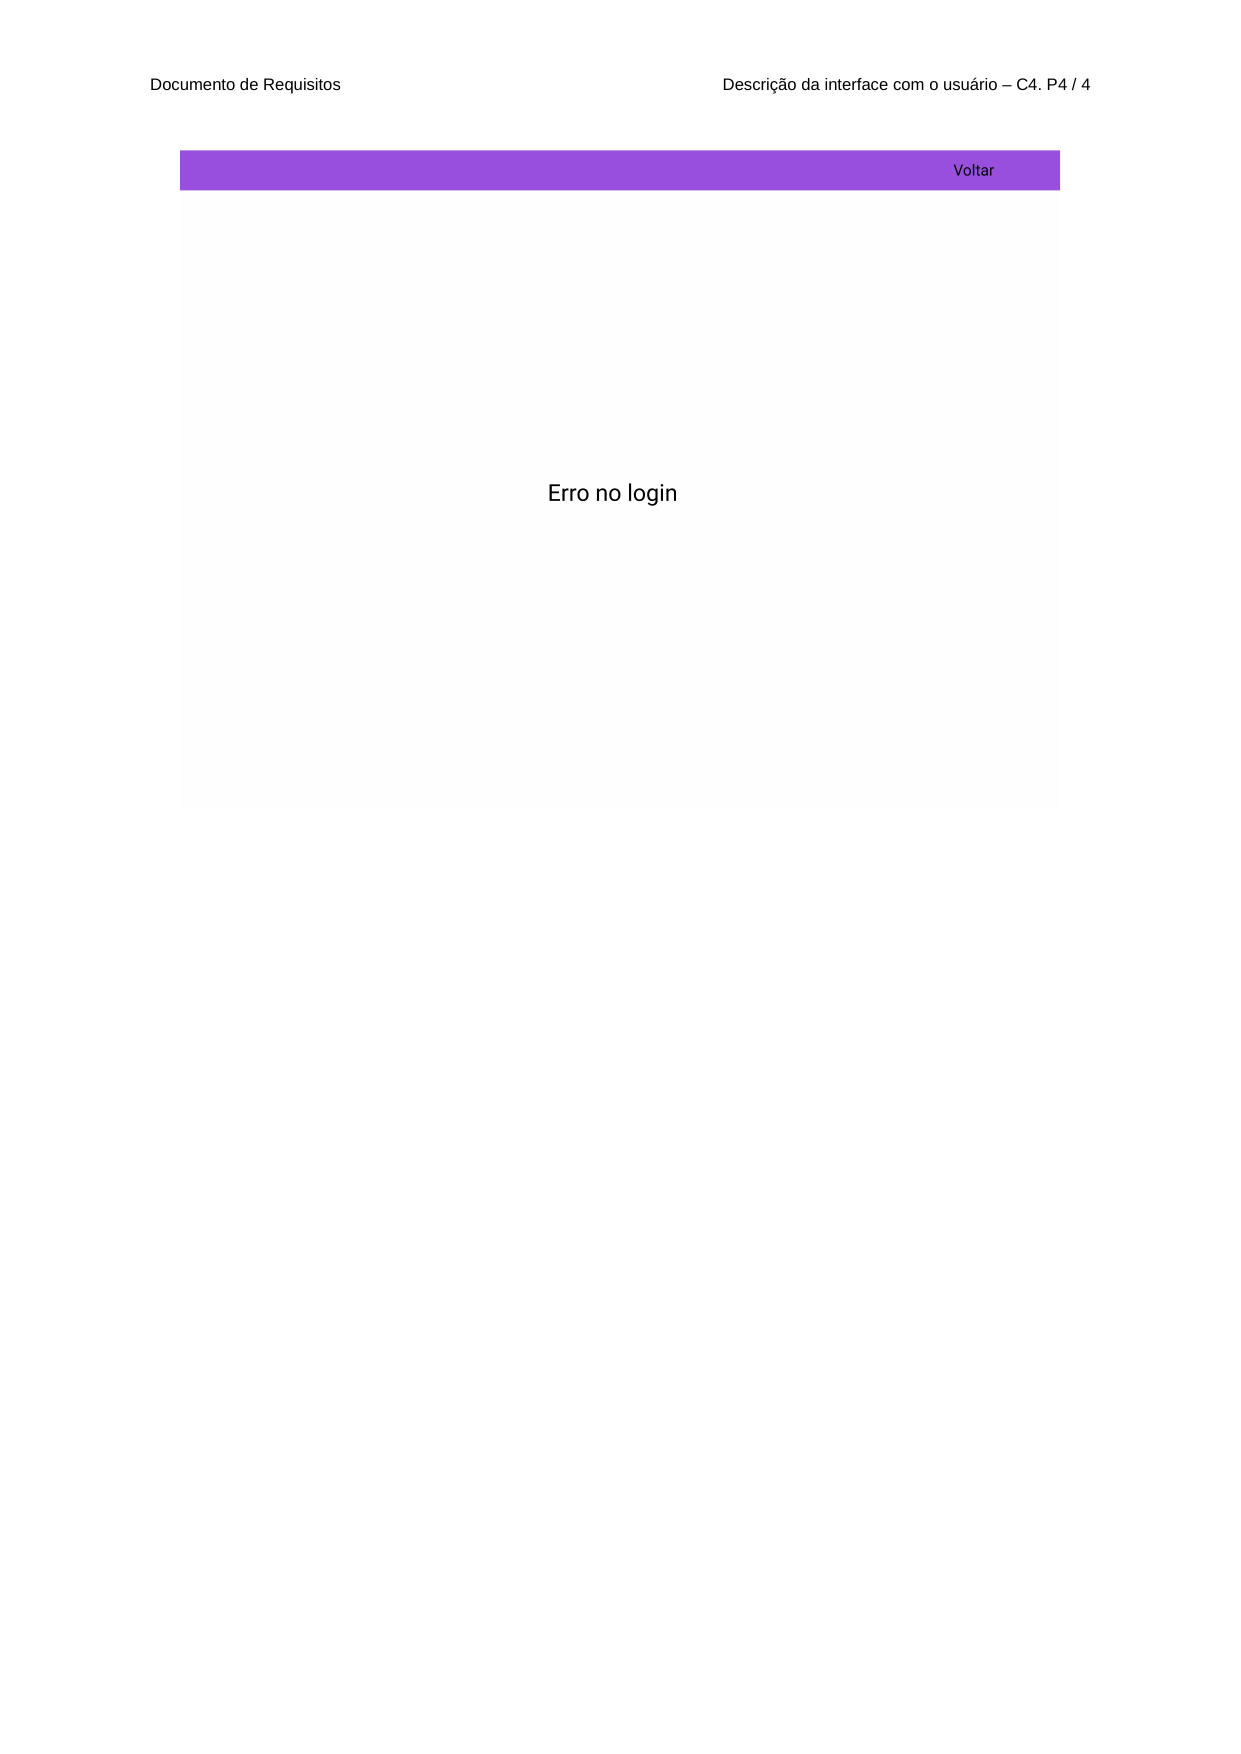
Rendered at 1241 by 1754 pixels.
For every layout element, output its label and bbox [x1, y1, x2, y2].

picture [180, 150, 1060, 810]
